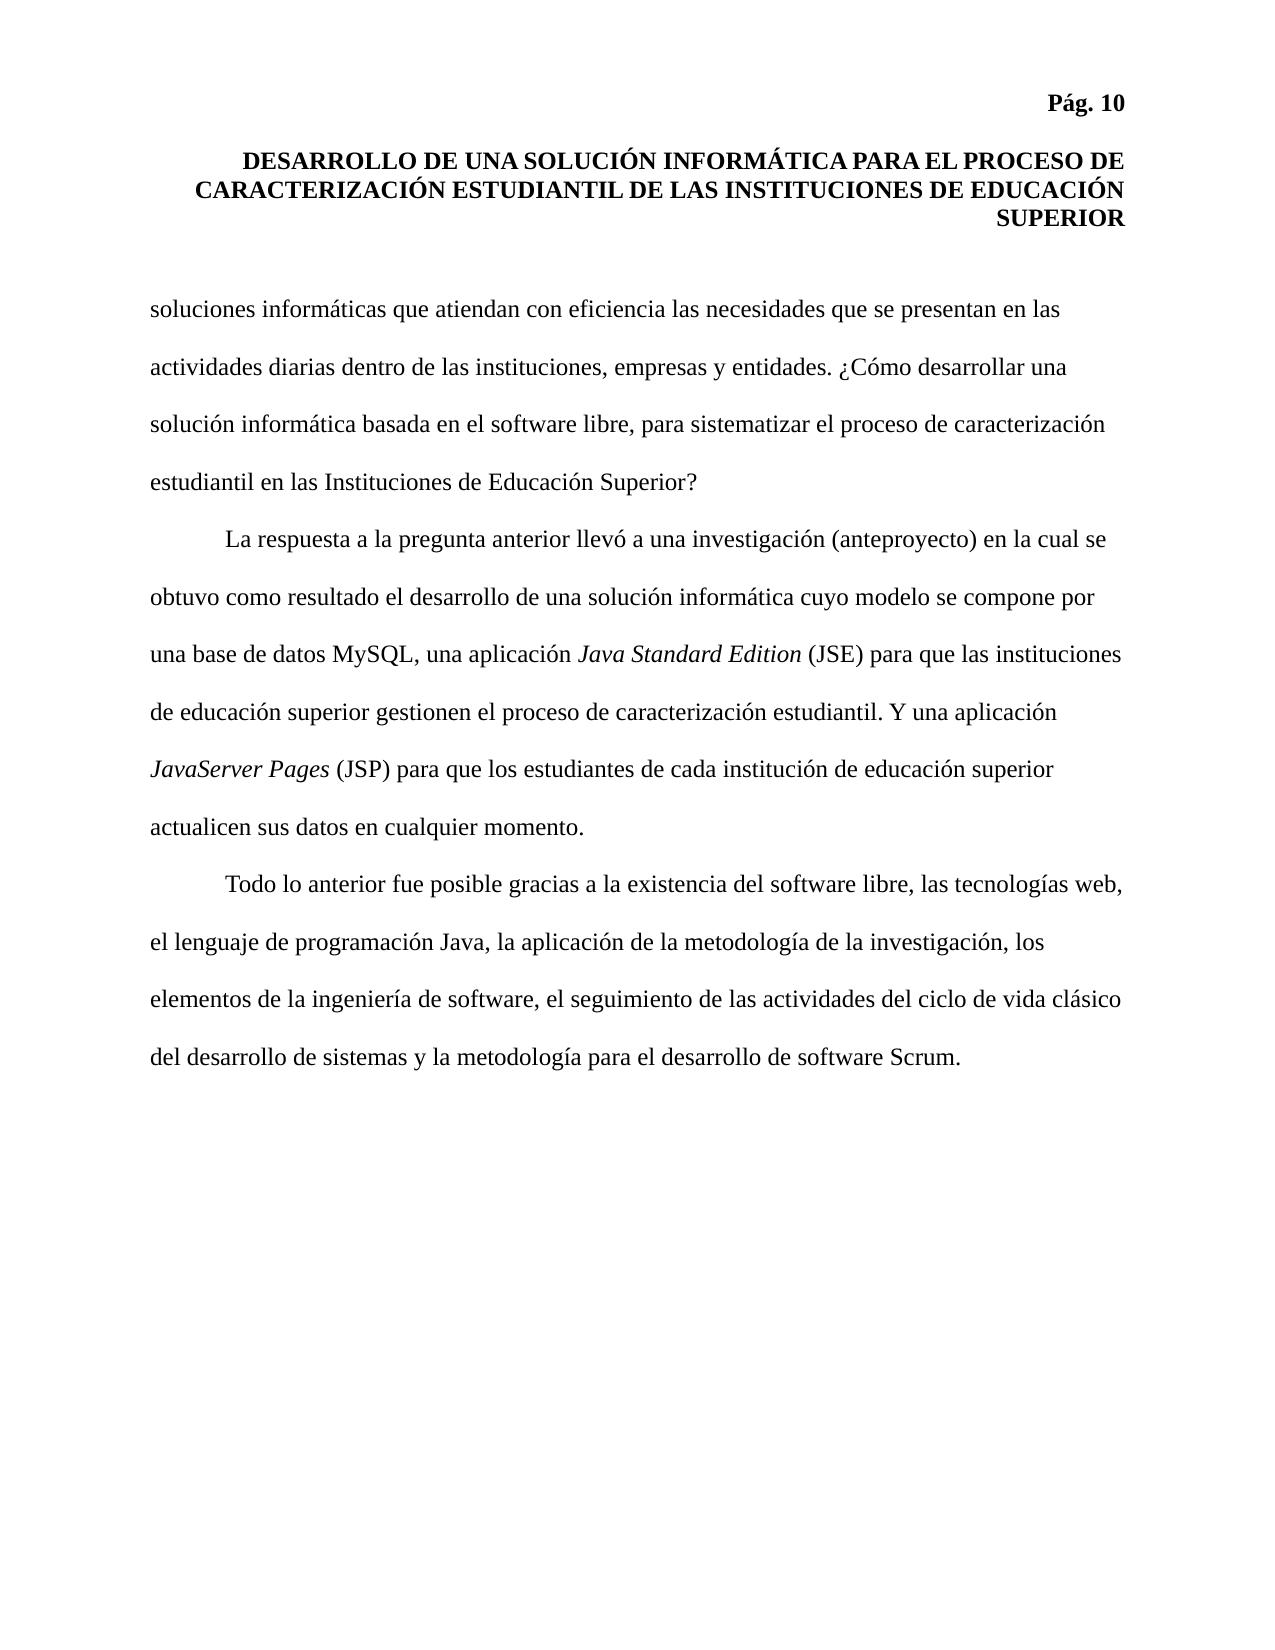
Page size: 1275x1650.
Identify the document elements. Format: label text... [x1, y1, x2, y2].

text Todo lo anterior fue posible gracias a la existencia del software libre, las tecnologías web, el lenguaje de programación Java, la aplicación de la metodología de la investigación, los elementos de la ingeniería de software, el seguimiento de las actividades del ciclo de vida clásico del desarrollo de sistemas y la metodología para el desarrollo de software Scrum. [150, 869, 1125, 1071]
text La respuesta a la pregunta anterior llevó a una investigación (anteproyecto) en la cual se obtuvo como resultado el desarrollo de una solución informática cuyo modelo se compone por una base de datos MySQL, una aplicación Java Standard Edition (JSE) para que las instituciones de educación superior gestionen el proceso de caracterización estudiantil. Y una aplicación JavaServer Pages (JSP) para que los estudiantes de cada institución de educación superior actualicen sus datos en cualquier momento. [150, 524, 1125, 841]
text soluciones informáticas que atiendan con eficiencia las necesidades que se presentan en las actividades diarias dentro de las instituciones, empresas y entidades. ¿Cómo desarrollar una solución informática basada en el software libre, para sistematizar el proceso de caracterización estudiantil en las Instituciones de Educación Superior? [150, 294, 1125, 496]
